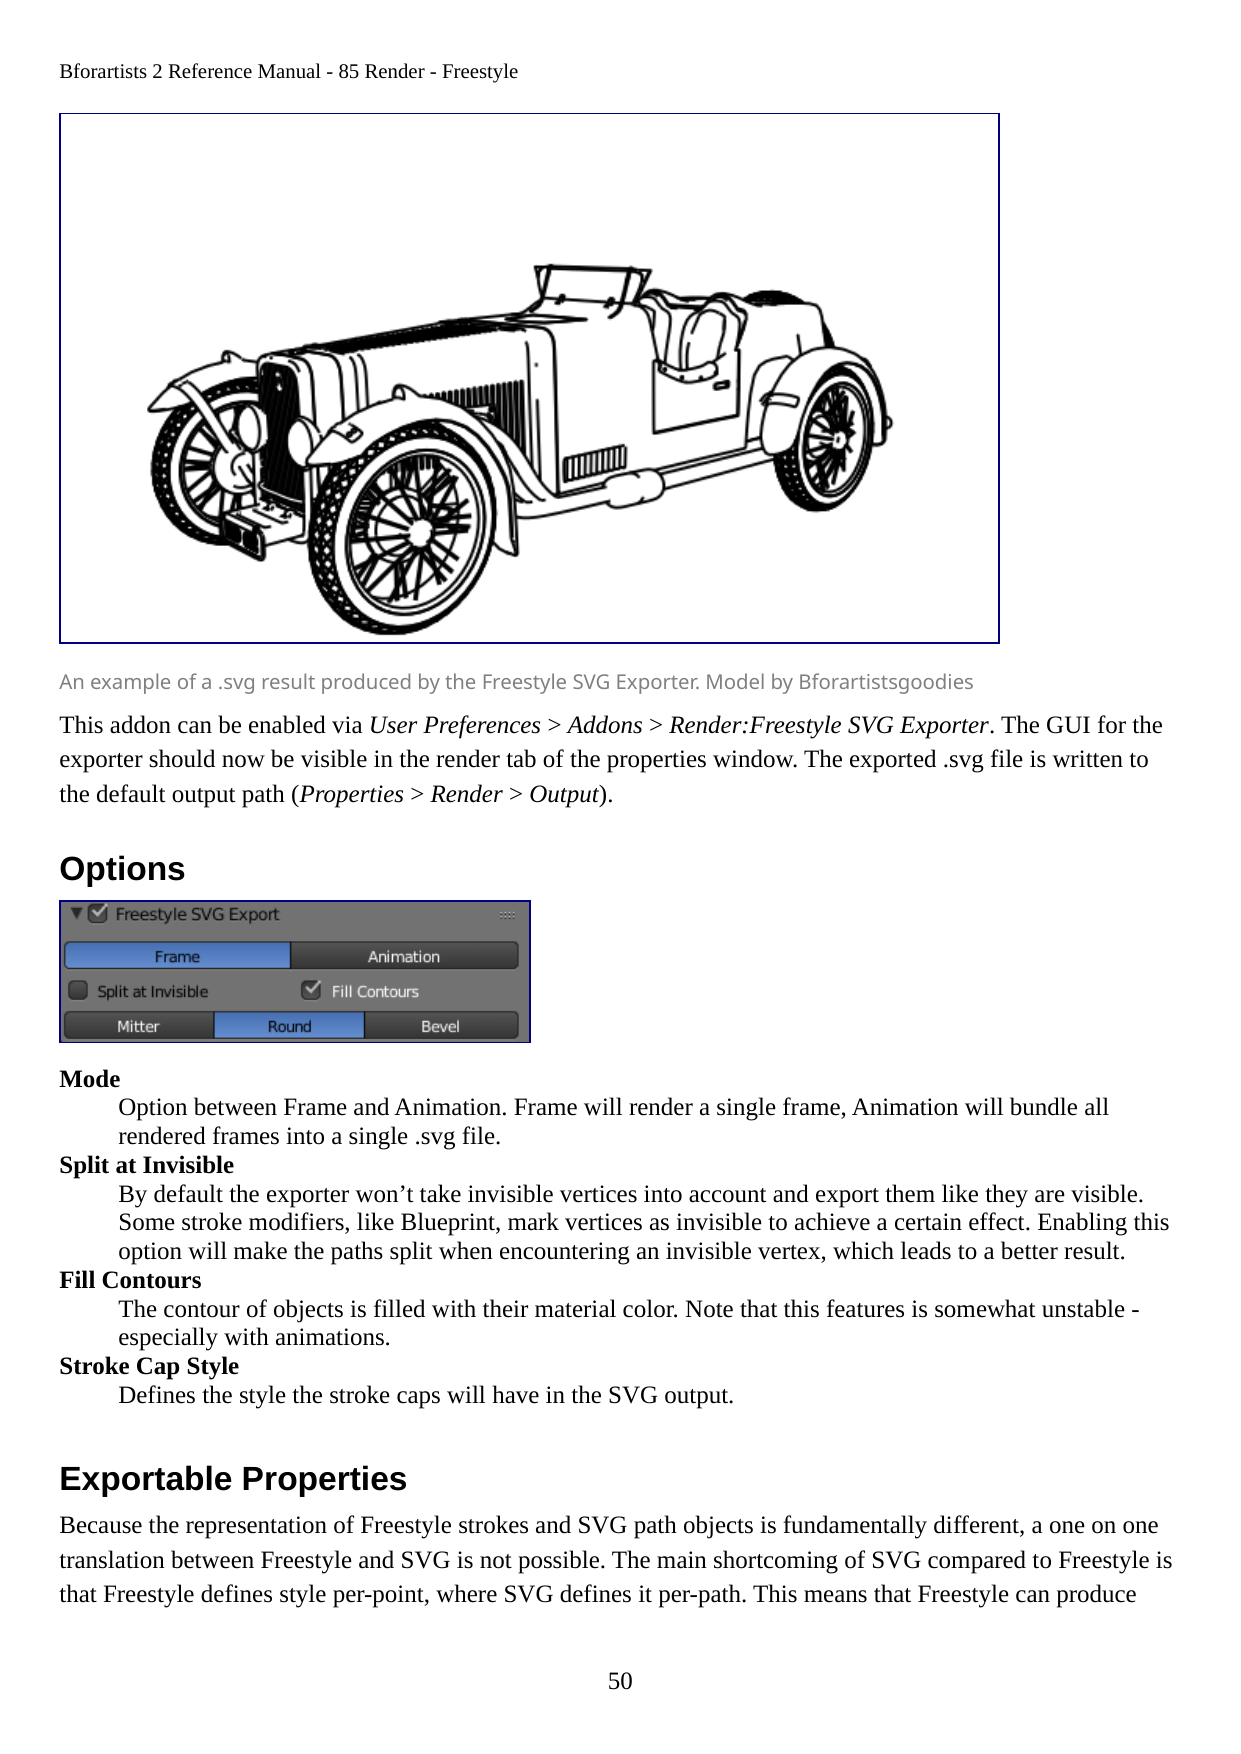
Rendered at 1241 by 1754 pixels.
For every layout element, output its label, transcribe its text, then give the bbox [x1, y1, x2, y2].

subtitle Exportable Properties [59, 1459, 1181, 1498]
subtitle Options [59, 849, 1181, 887]
subtitle Fill Contours [59, 1265, 1181, 1294]
list The contour of objects is filled with their material color. Note that this features is somewhat unstable - especially with animations. [118, 1294, 1181, 1351]
text An example of a .svg result produced by the Freestyle SVG Exporter. Model by Bforartistsgoodies [59, 664, 1181, 695]
list Defines the style the stroke caps will have in the SVG output. [118, 1380, 1181, 1409]
subtitle Stroke Cap Style [59, 1351, 1181, 1380]
subtitle Mode [59, 1064, 1181, 1092]
list Option between Frame and Animation. Frame will render a single frame, Animation will bundle all rendered frames into a single .svg file. [118, 1092, 1181, 1150]
text Because the representation of Freestyle strokes and SVG path objects is fundamentally different, a one on one translation between Freestyle and SVG is not possible. The main shortcoming of SVG compared to Freestyle is that Freestyle defines style per-point, where SVG defines it per-path. This means that Freestyle can produce [59, 1510, 1181, 1608]
list By default the exporter won’t take invisible vertices into account and export them like they are visible. Some stroke modifiers, like Blueprint, mark vertices as invisible to achieve a certain effect. Enabling this option will make the paths split when encountering an invisible vertex, which leads to a better result. [118, 1179, 1181, 1265]
picture [61, 114, 998, 642]
text This addon can be enabled via User Preferences > Addons > Render:Freestyle SVG Exporter. The GUI for the exporter should now be visible in the render tab of the properties window. The exported .svg file is written to the default output path (Properties > Render > Output). [59, 710, 1181, 808]
picture [61, 902, 529, 1042]
subtitle Split at Invisible [59, 1150, 1181, 1179]
